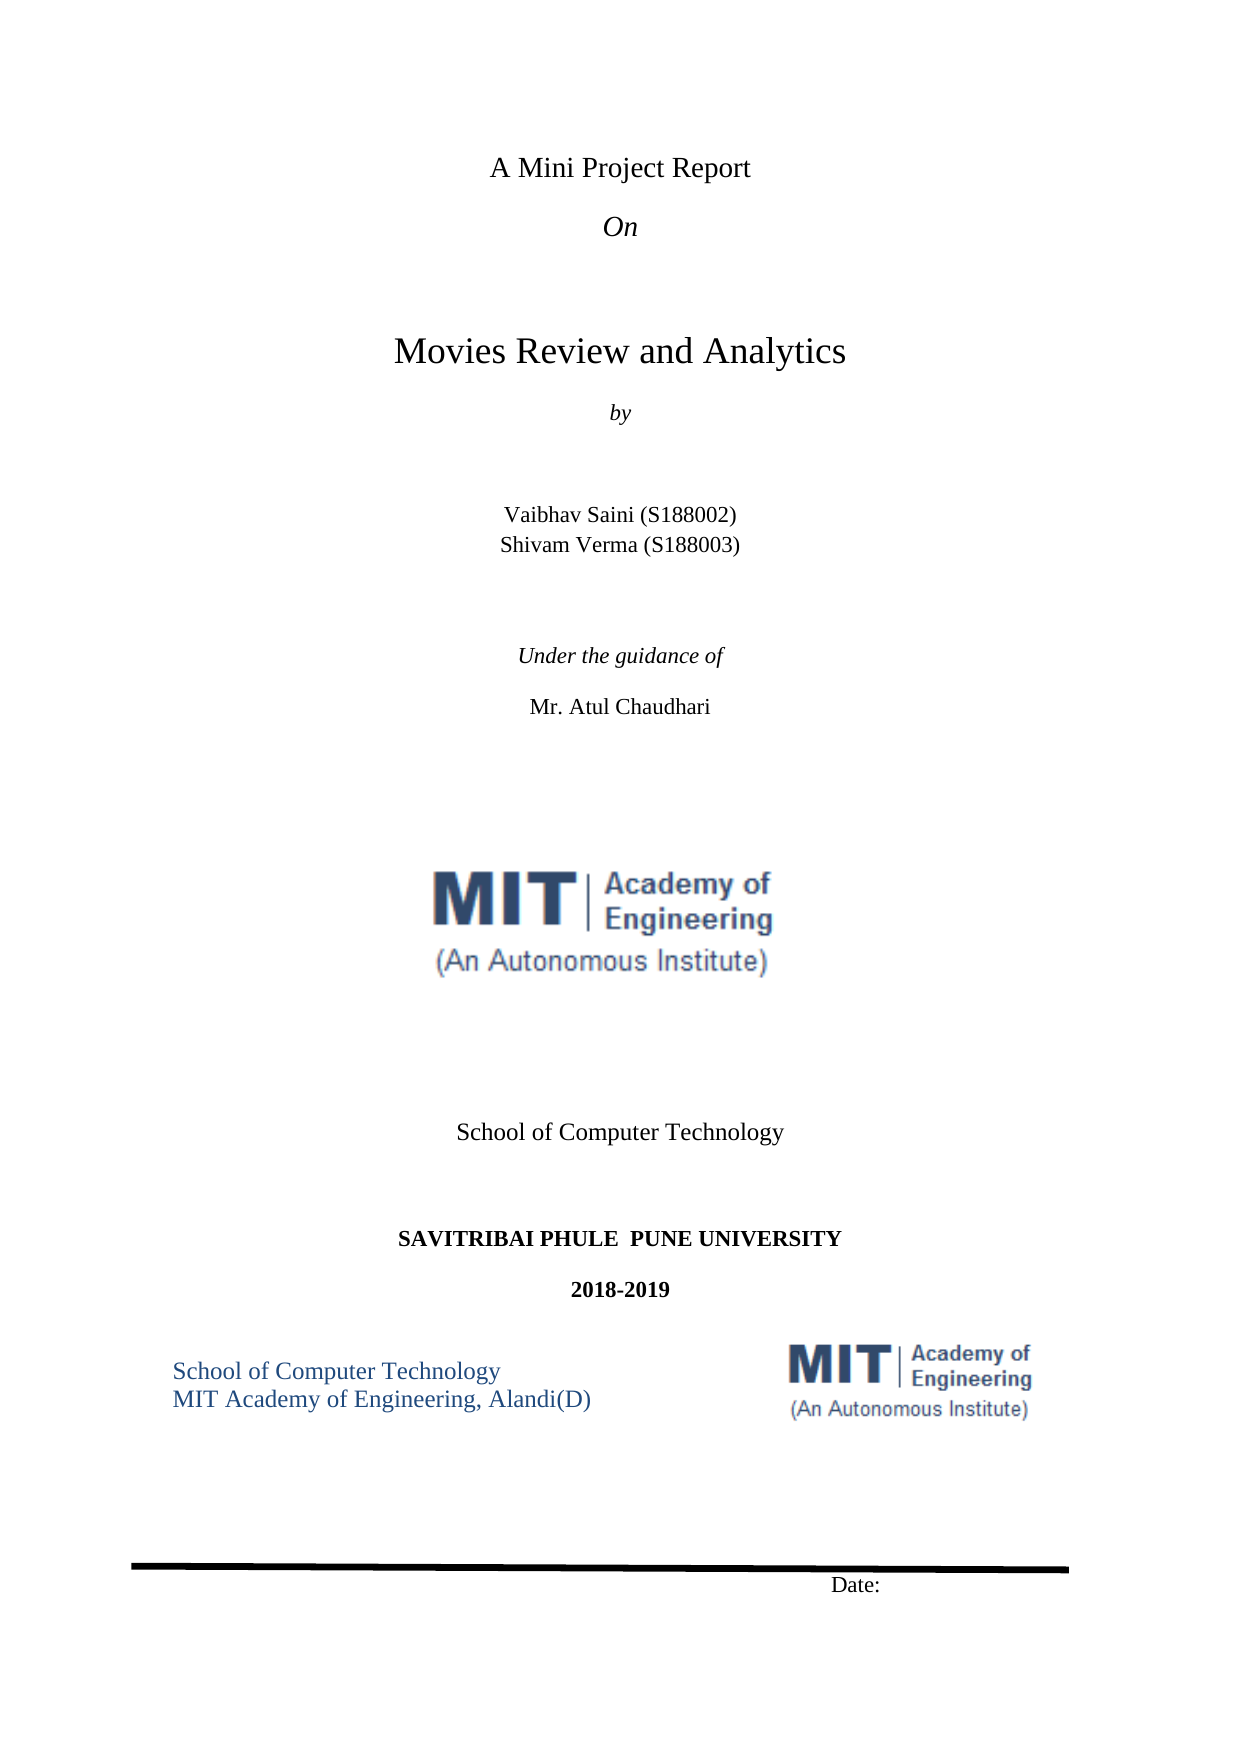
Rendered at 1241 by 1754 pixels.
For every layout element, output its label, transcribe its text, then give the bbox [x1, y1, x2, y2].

text Date: [150, 1571, 1090, 1597]
text Under the guidance of [150, 642, 1090, 669]
table_header School of Computer Technology MIT Academy of Engineering, Alandi(D) [161, 1327, 761, 1516]
picture [410, 846, 829, 989]
text Vaibhav Saini (S188002) [150, 501, 1090, 527]
picture [772, 1327, 1072, 1429]
text A Mini Project Report [150, 150, 1090, 183]
text by [150, 398, 1090, 425]
text On [150, 209, 1090, 243]
text SAVITRIBAI PHULE PUNE UNIVERSITY [150, 1225, 1090, 1251]
text Shivam Verma (S188003) [150, 531, 1090, 557]
text 2018-2019 [150, 1276, 1090, 1302]
text School of Computer Technology [150, 1117, 1090, 1146]
text Mr. Atul Chaudhari [150, 693, 1090, 720]
table_header [761, 1327, 1084, 1516]
text Movies Review and Analytics [150, 328, 1090, 371]
